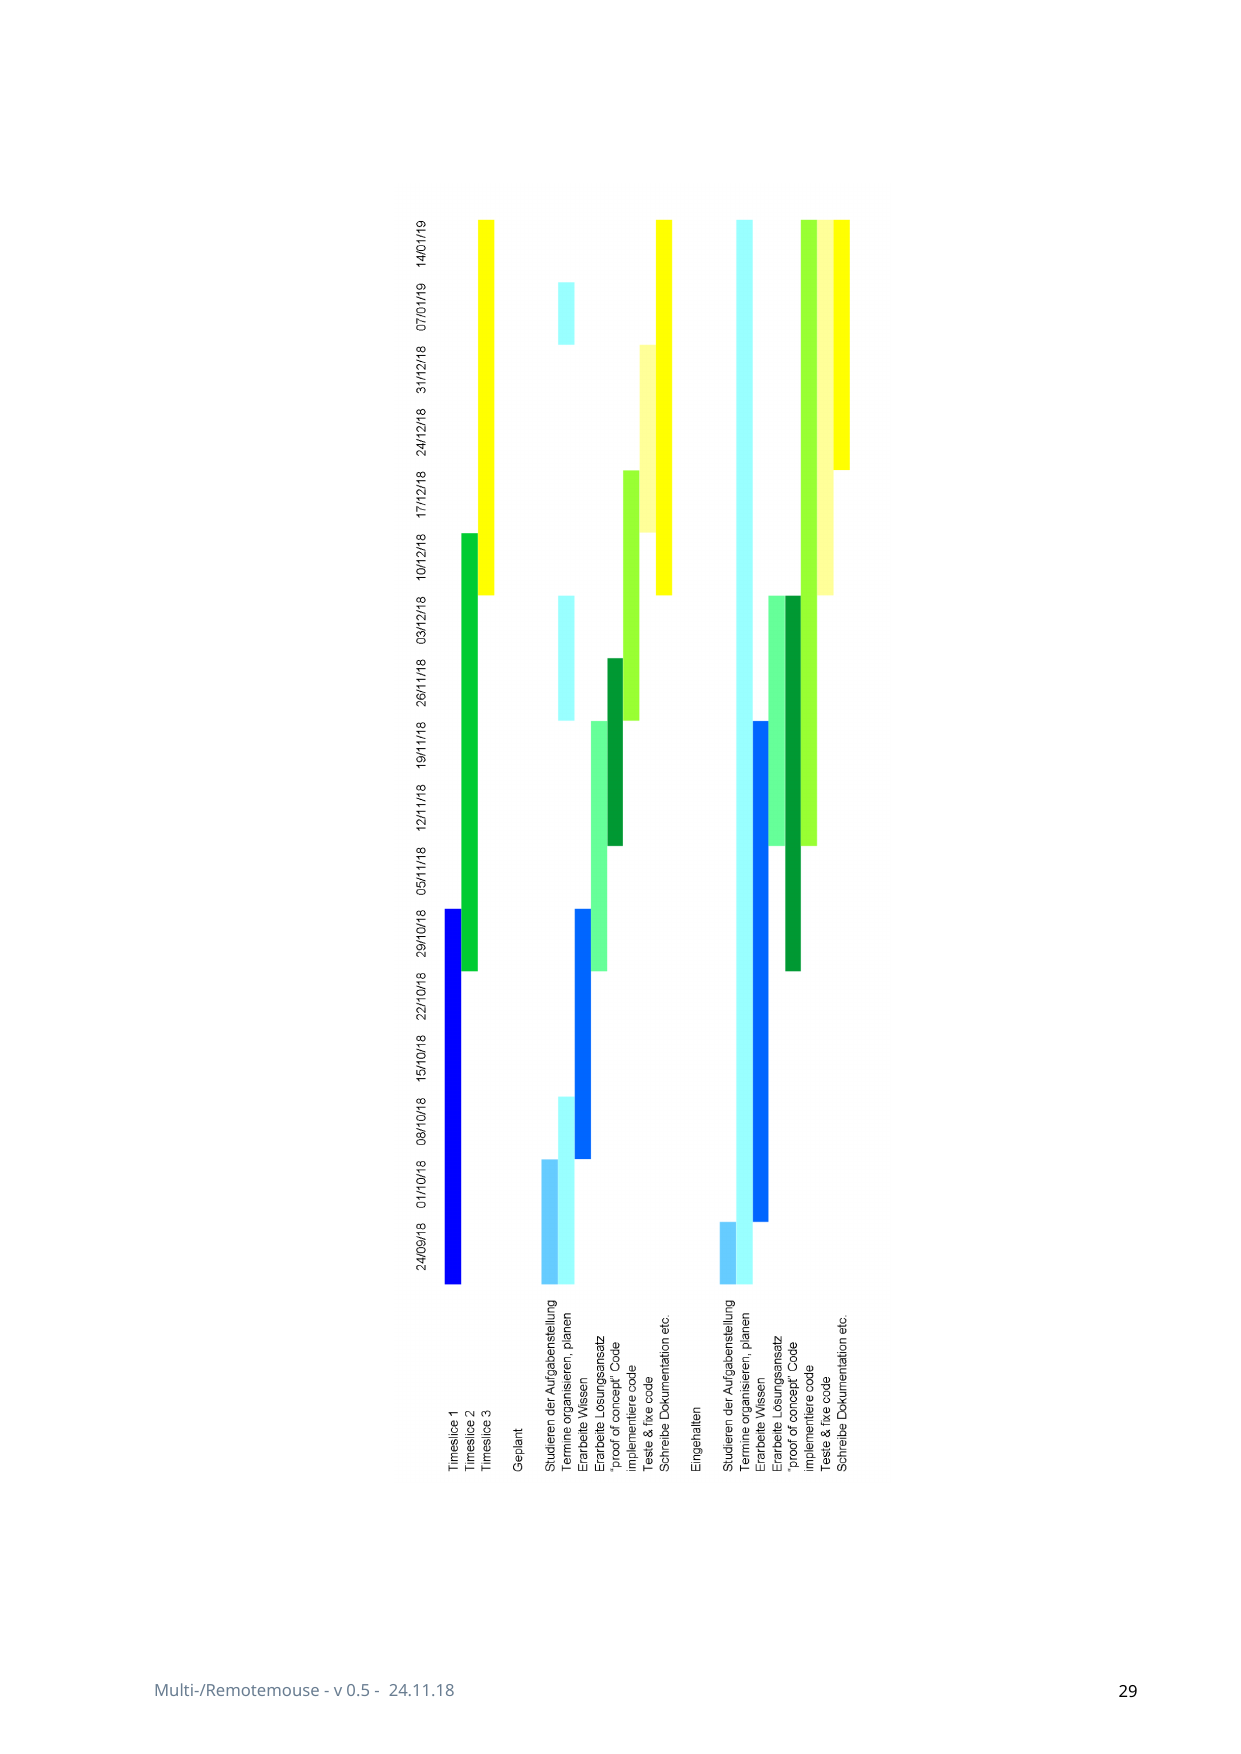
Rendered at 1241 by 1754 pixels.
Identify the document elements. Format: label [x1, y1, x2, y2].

picture [394, 183, 891, 1483]
